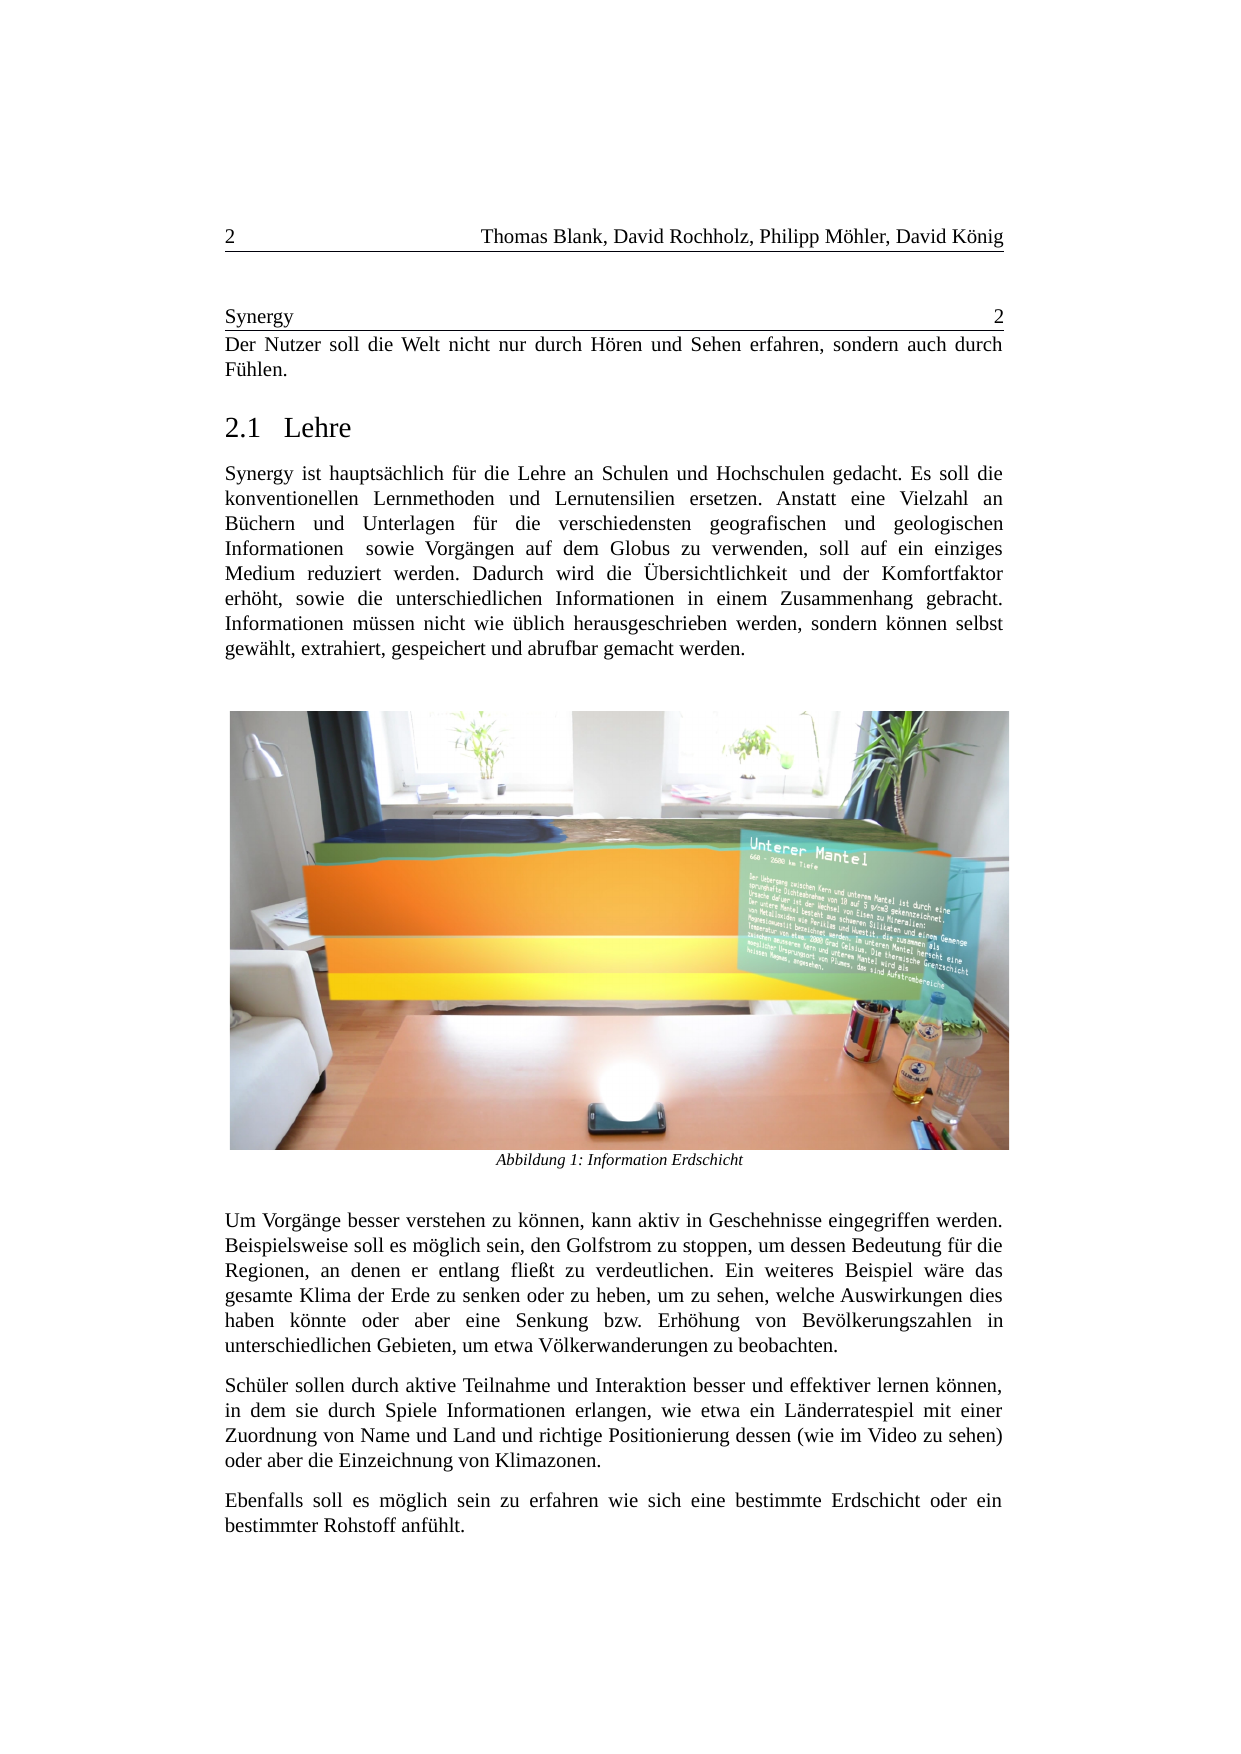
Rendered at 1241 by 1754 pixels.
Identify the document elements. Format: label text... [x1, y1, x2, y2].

text Abbildung 1: Information Erdschicht [230, 1150, 1009, 1169]
picture [229, 711, 1010, 1150]
subtitle Lehre [224, 406, 1004, 443]
text Um Vorgänge besser verstehen zu können, kann aktiv in Geschehnisse eingegriffen werden. Beispielsweise soll es möglich sein, den Golfstrom zu stoppen, um dessen Bedeutung für die Regionen, an denen er entlang fließt zu verdeutlichen. Ein weiteres Beispiel wäre das gesamte Klima der Erde zu senken oder zu heben, um zu sehen, welche Auswirkungen dies haben könnte oder aber eine Senkung bzw. Erhöhung von Bevölkerungszahlen in unterschiedlichen Gebieten, um etwa Völkerwanderungen zu beobachten. [224, 1207, 1004, 1357]
text Der Nutzer soll die Welt nicht nur durch Hören und Sehen erfahren, sondern auch durch Fühlen. [224, 331, 1004, 381]
text Ebenfalls soll es möglich sein zu erfahren wie sich eine bestimmte Erdschicht oder ein bestimmter Rohstoff anfühlt. [224, 1487, 1004, 1537]
text Schüler sollen durch aktive Teilnahme und Interaktion besser und effektiver lernen können, in dem sie durch Spiele Informationen erlangen, wie etwa ein Länderratespiel mit einer Zuordnung von Name und Land und richtige Positionierung dessen (wie im Video zu sehen) oder aber die Einzeichnung von Klimazonen. [224, 1372, 1004, 1472]
text Synergy ist hauptsächlich für die Lehre an Schulen und Hochschulen gedacht. Es soll die konventionellen Lernmethoden und Lernutensilien ersetzen. Anstatt eine Vielzahl an Büchern und Unterlagen für die verschiedensten geografischen und geologischen Informationen sowie Vorgängen auf dem Globus zu verwenden, soll auf ein einziges Medium reduziert werden. Dadurch wird die Übersichtlichkeit und der Komfortfaktor erhöht, sowie die unterschiedlichen Informationen in einem Zusammenhang gebracht. Informationen müssen nicht wie üblich herausgeschrieben werden, sondern können selbst gewählt, extrahiert, gespeichert und abrufbar gemacht werden. [224, 460, 1004, 660]
